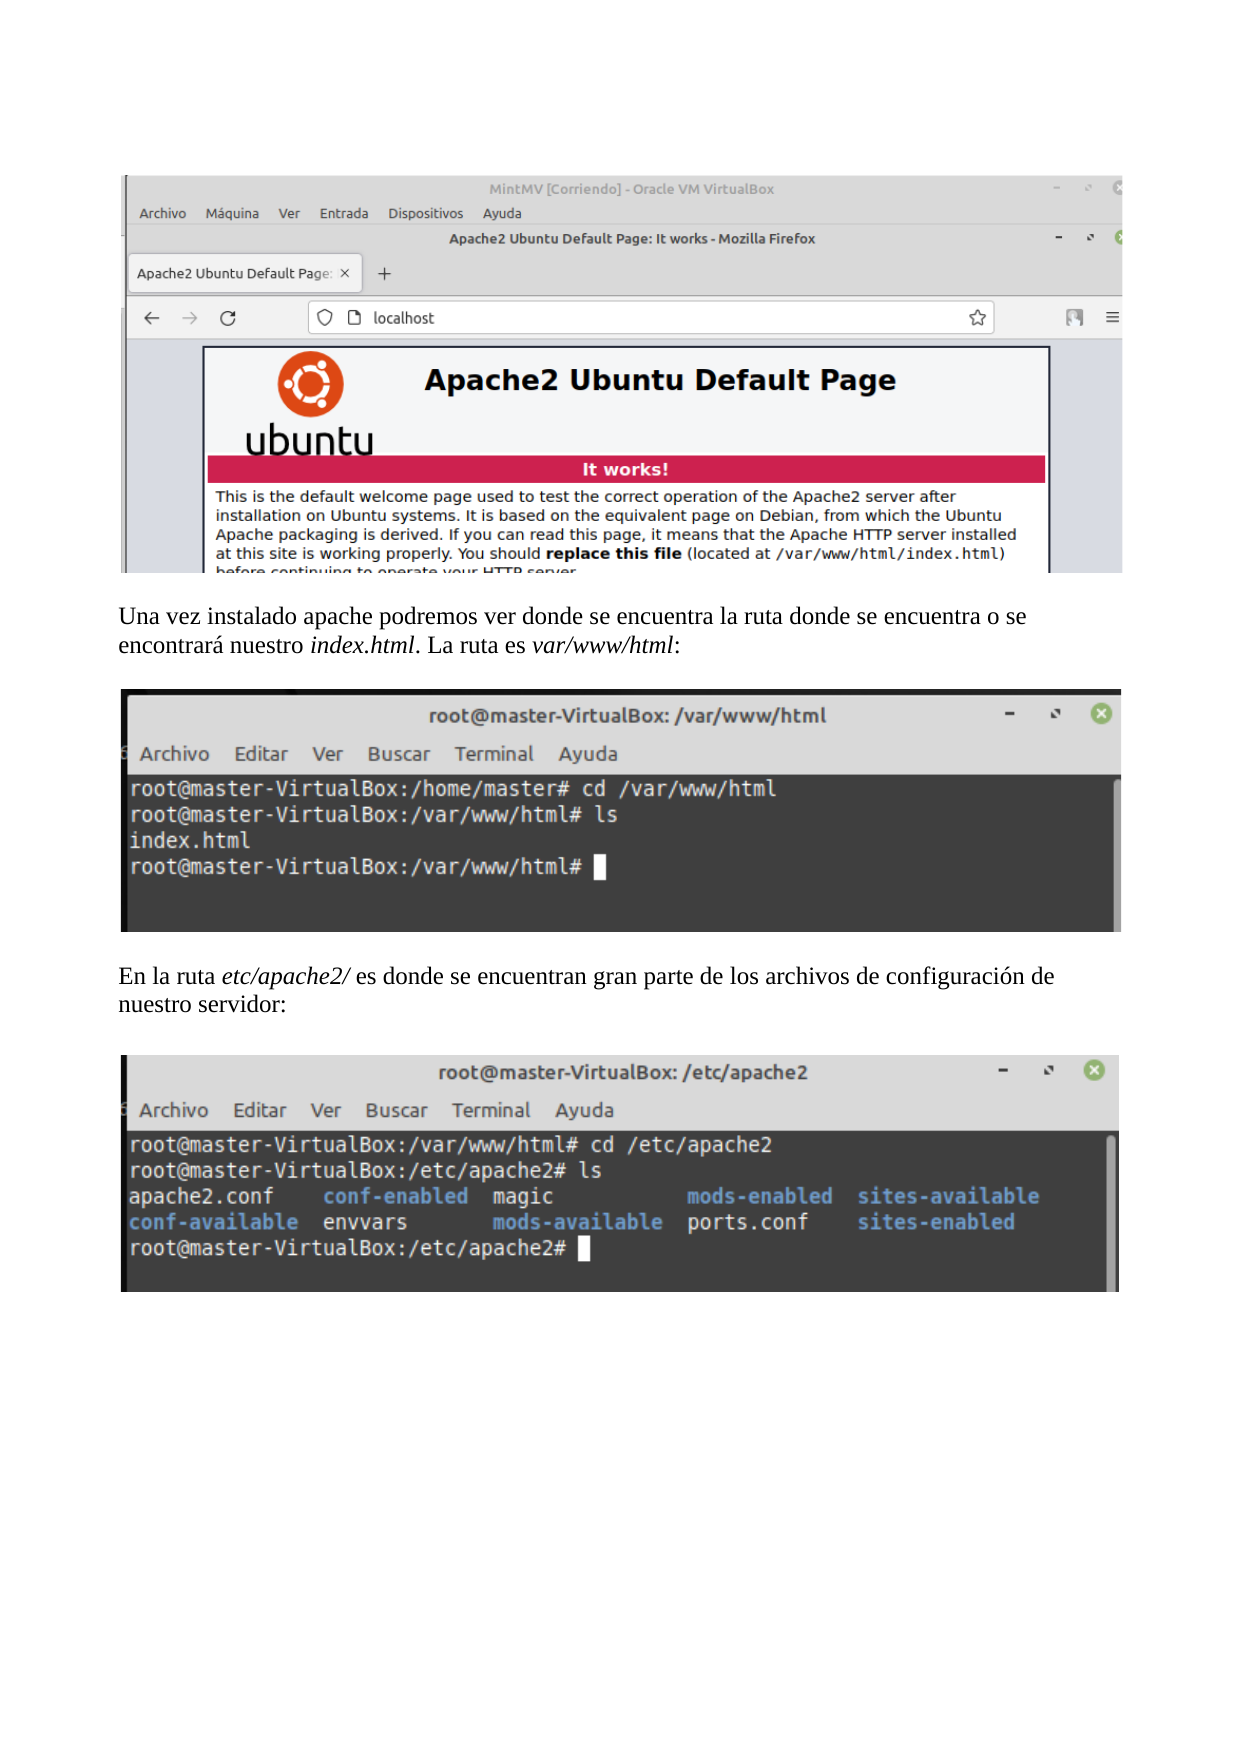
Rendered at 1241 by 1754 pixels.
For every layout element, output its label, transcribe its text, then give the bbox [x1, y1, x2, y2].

picture [901, 1055, 1119, 1224]
text En la ruta etc/apache2/ es donde se encuentran gran parte de los archivos de configuración de nuestro servidor: [118, 961, 1122, 1018]
picture [900, 689, 1122, 861]
text Una vez instalado apache podremos ver donde se encuentra la ruta donde se encuentra o se encontrará nuestro index.html. La ruta es var/www/html: [118, 601, 1122, 659]
